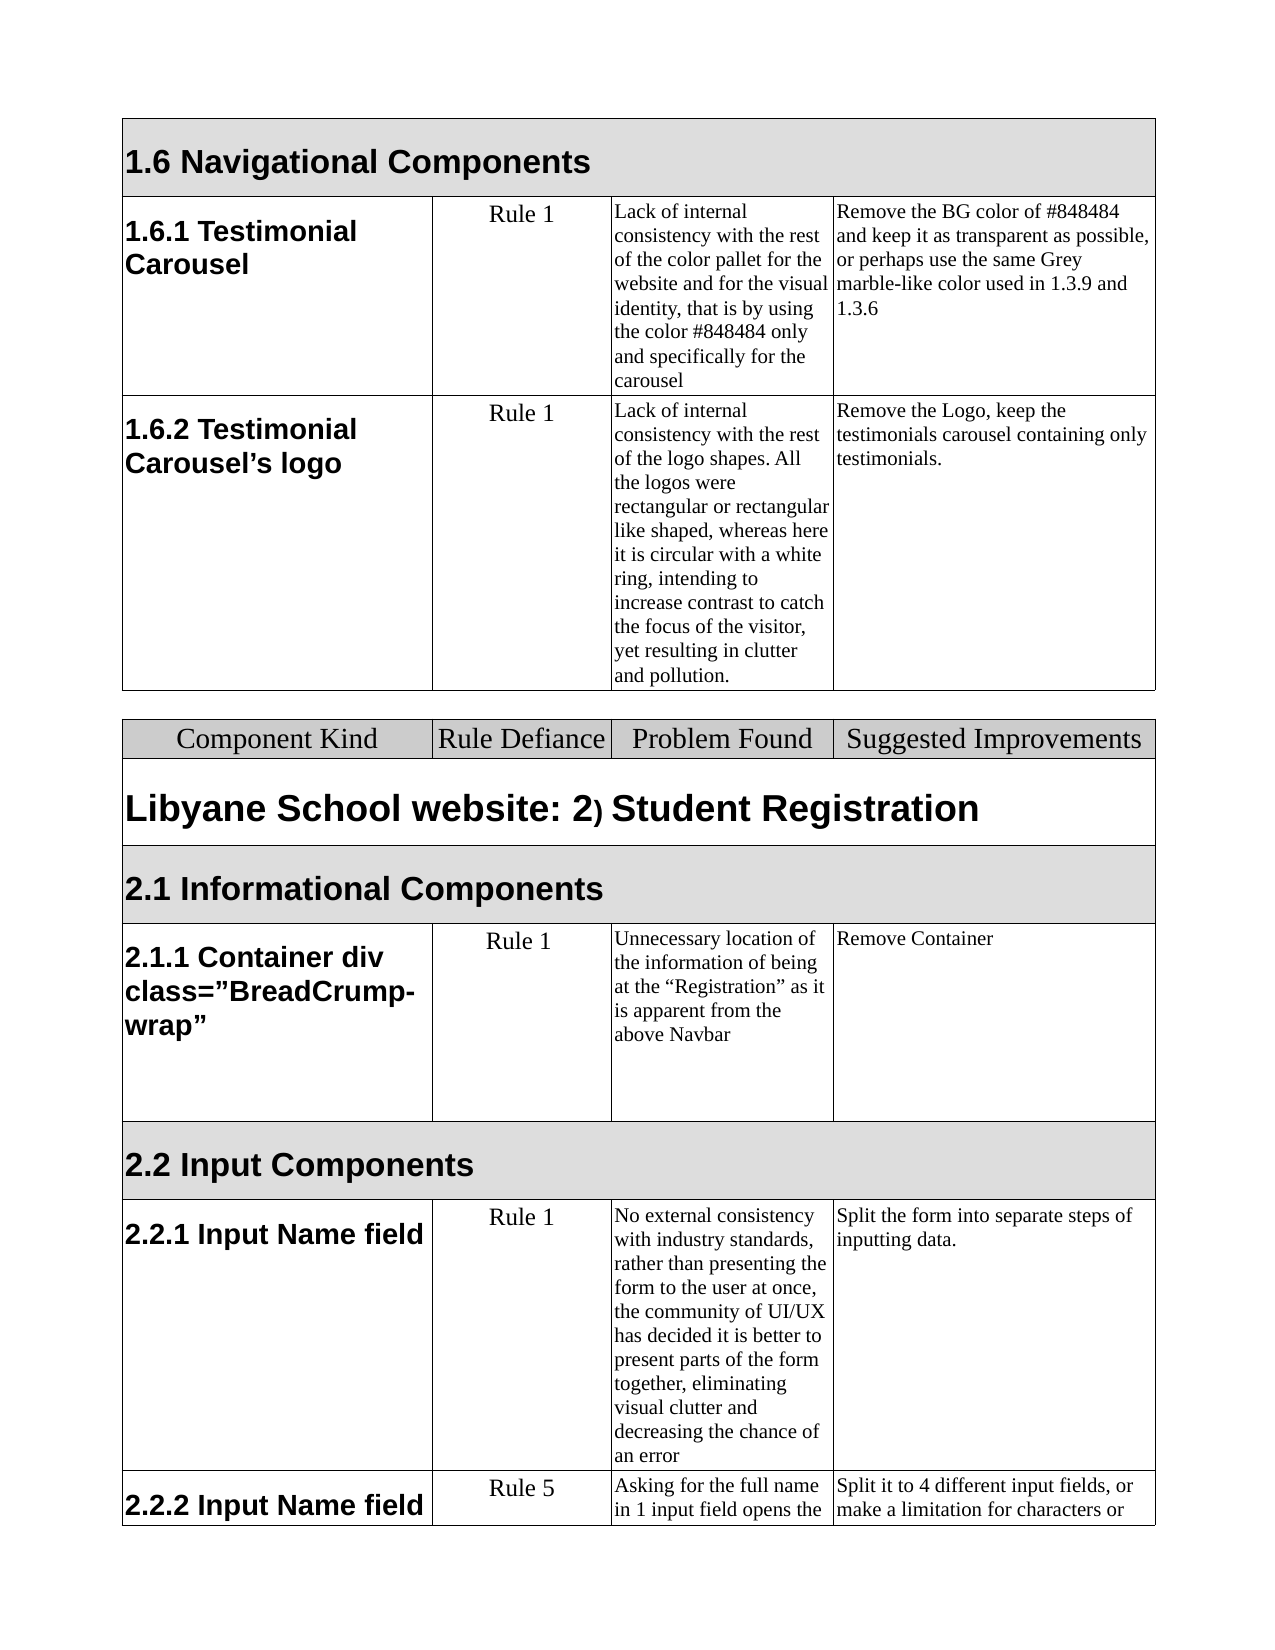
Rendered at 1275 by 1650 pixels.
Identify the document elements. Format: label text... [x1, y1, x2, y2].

table_cell 1.6 Navigational Components [123, 119, 1155, 196]
table_cell No external consistency with industry standards, rather than presenting the form to the user at once, the community of UI/UX has decided it is better to present parts of the form together, eliminating visual clutter and decreasing the chance of an error [612, 1200, 833, 1470]
table_cell Remove the Logo, keep the testimonials carousel containing only testimonials. [834, 396, 1155, 689]
table_cell Split the form into separate steps of inputting data. [834, 1200, 1155, 1470]
table_header Problem Found [612, 720, 833, 758]
table_cell 2.2 Input Components [123, 1122, 1155, 1199]
table_cell 1.6.1 Testimonial Carousel [123, 197, 432, 395]
table_cell 2.2.1 Input Name field [123, 1200, 432, 1470]
table_cell Rule 5 [433, 1471, 611, 1524]
table_cell Split it to 4 different input fields, or make a limitation for characters or [834, 1471, 1155, 1524]
table_cell Rule 1 [433, 1200, 611, 1470]
table_cell Unnecessary location of the information of being at the “Registration” as it is apparent from the above Navbar [612, 924, 833, 1121]
table_cell Remove the BG color of #848484 and keep it as transparent as possible, or perhaps use the same Grey marble-like color used in 1.3.9 and 1.3.6 [834, 197, 1155, 395]
table_header Rule Defiance [433, 720, 611, 758]
table_cell 2.1 Informational Components [123, 846, 1155, 923]
table_cell Asking for the full name in 1 input field opens the [612, 1471, 833, 1524]
table_cell 1.6.2 Testimonial Carousel’s logo [123, 396, 432, 689]
table_cell Libyane School website: 2) Student Registration [123, 759, 1155, 845]
table_cell Rule 1 [433, 197, 611, 395]
table_cell Rule 1 [433, 924, 611, 1121]
table_cell Remove Container [834, 924, 1155, 1121]
table_cell Lack of internal consistency with the rest of the logo shapes. All the logos were rectangular or rectangular like shaped, whereas here it is circular with a white ring, intending to increase contrast to catch the focus of the visitor, yet resulting in clutter and pollution. [612, 396, 833, 689]
table_header Suggested Improvements [834, 720, 1155, 758]
table_cell 2.2.2 Input Name field [123, 1471, 432, 1524]
table_cell Rule 1 [433, 396, 611, 689]
table_header Component Kind [123, 720, 432, 758]
table_cell Lack of internal consistency with the rest of the color pallet for the website and for the visual identity, that is by using the color #848484 only and specifically for the carousel [612, 197, 833, 395]
table_cell 2.1.1 Container div class=”BreadCrump-wrap” [123, 924, 432, 1121]
